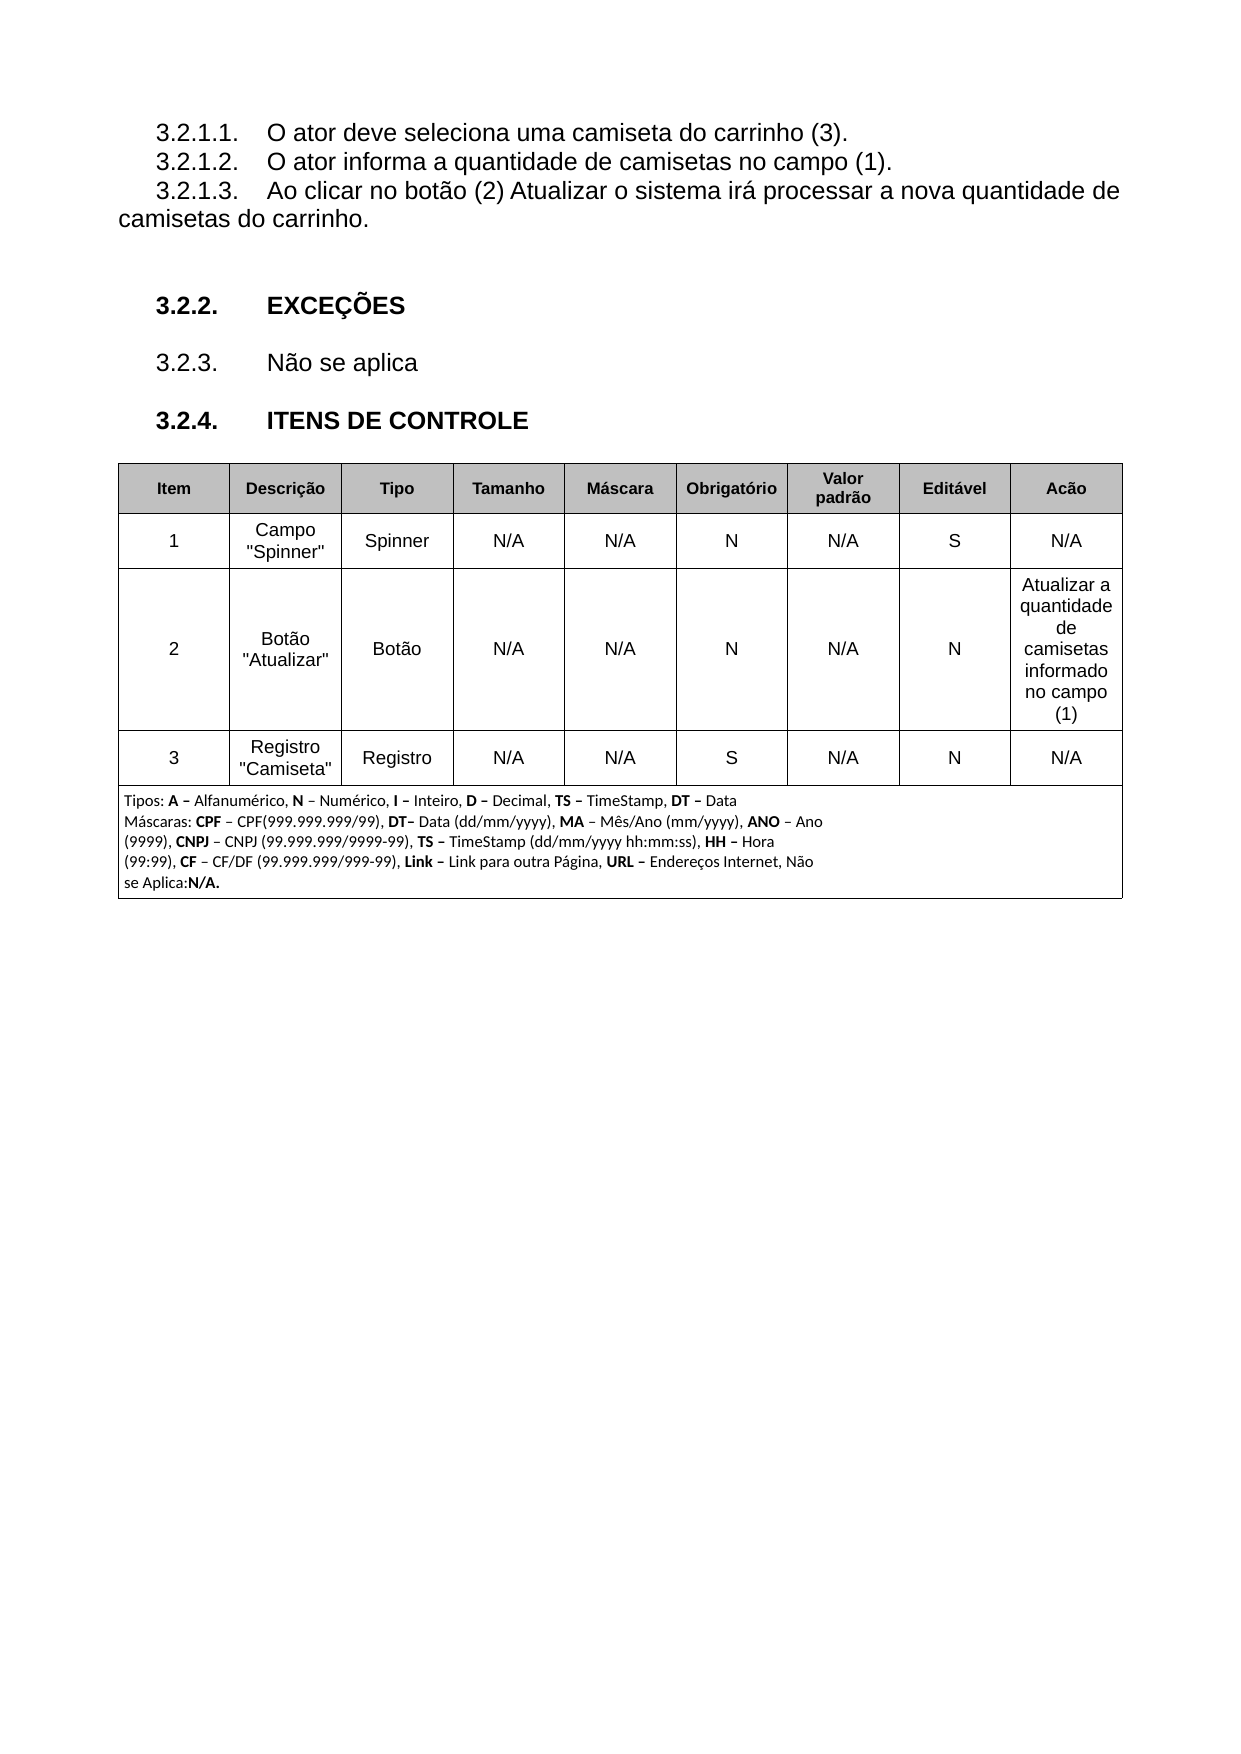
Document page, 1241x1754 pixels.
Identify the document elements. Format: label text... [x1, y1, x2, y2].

table_cell N/A [565, 514, 676, 568]
table_cell N/A [454, 514, 564, 568]
table_cell N/A [454, 731, 564, 785]
table_cell Atualizar a quantidade de camisetas informado no campo (1) [1011, 569, 1122, 730]
table_cell N [900, 731, 1010, 785]
list Ao clicar no botão (2) Atualizar o sistema irá processar a nova quantidade de camisetas do carrinho. [118, 176, 1122, 233]
list EXCEÇÕES [118, 291, 1122, 319]
table_cell Tipos: A – Alfanumérico, N – Numérico, I – Inteiro, D – Decimal, TS – TimeStamp, DT – Data Máscaras: CPF – CPF(999.999.999/99), DT– Data (dd/mm/yyyy), MA – Mês/Ano (mm/yyyy), ANO – Ano (9999), CNPJ – CNPJ (99.999.999/9999-99), TS – TimeStamp (dd/mm/yyyy hh:mm:ss), HH – Hora (99:99), CF – CF/DF (99.999.999/999-99), Link – Link para outra Página, URL – Endereços Internet, Não se Aplica:N/A. [119, 786, 1122, 898]
table_header Obrigatório [677, 464, 787, 513]
table_header Item [119, 464, 229, 513]
list ITENS DE CONTROLE [118, 406, 1122, 434]
list Não se aplica [118, 348, 1122, 377]
table_cell S [900, 514, 1010, 568]
table_header Tipo [342, 464, 453, 513]
table_header Tamanho [454, 464, 564, 513]
table_cell N/A [1011, 514, 1122, 568]
table_header Acão [1011, 464, 1122, 513]
table_cell N/A [788, 569, 899, 730]
table_header Valor padrão [788, 464, 899, 513]
table_cell N/A [788, 731, 899, 785]
table_cell N [677, 569, 787, 730]
table_cell 3 [119, 731, 229, 785]
table_cell Botão "Atualizar" [230, 569, 341, 730]
table_cell N/A [788, 514, 899, 568]
table_cell 2 [119, 569, 229, 730]
table_cell Spinner [342, 514, 453, 568]
list O ator informa a quantidade de camisetas no campo (1). [118, 147, 1122, 176]
table_cell Botão [342, 569, 453, 730]
list O ator deve seleciona uma camiseta do carrinho (3). [118, 118, 1122, 147]
table_cell Campo "Spinner" [230, 514, 341, 568]
table_cell Registro [342, 731, 453, 785]
table_cell N [677, 514, 787, 568]
table_cell Registro "Camiseta" [230, 731, 341, 785]
table_cell 1 [119, 514, 229, 568]
table_cell N [900, 569, 1010, 730]
table_header Editável [900, 464, 1010, 513]
table_cell N/A [565, 731, 676, 785]
table_header Descrição [230, 464, 341, 513]
table_header Máscara [565, 464, 676, 513]
table_cell S [677, 731, 787, 785]
table_cell N/A [454, 569, 564, 730]
table_cell N/A [1011, 731, 1122, 785]
table_cell N/A [565, 569, 676, 730]
